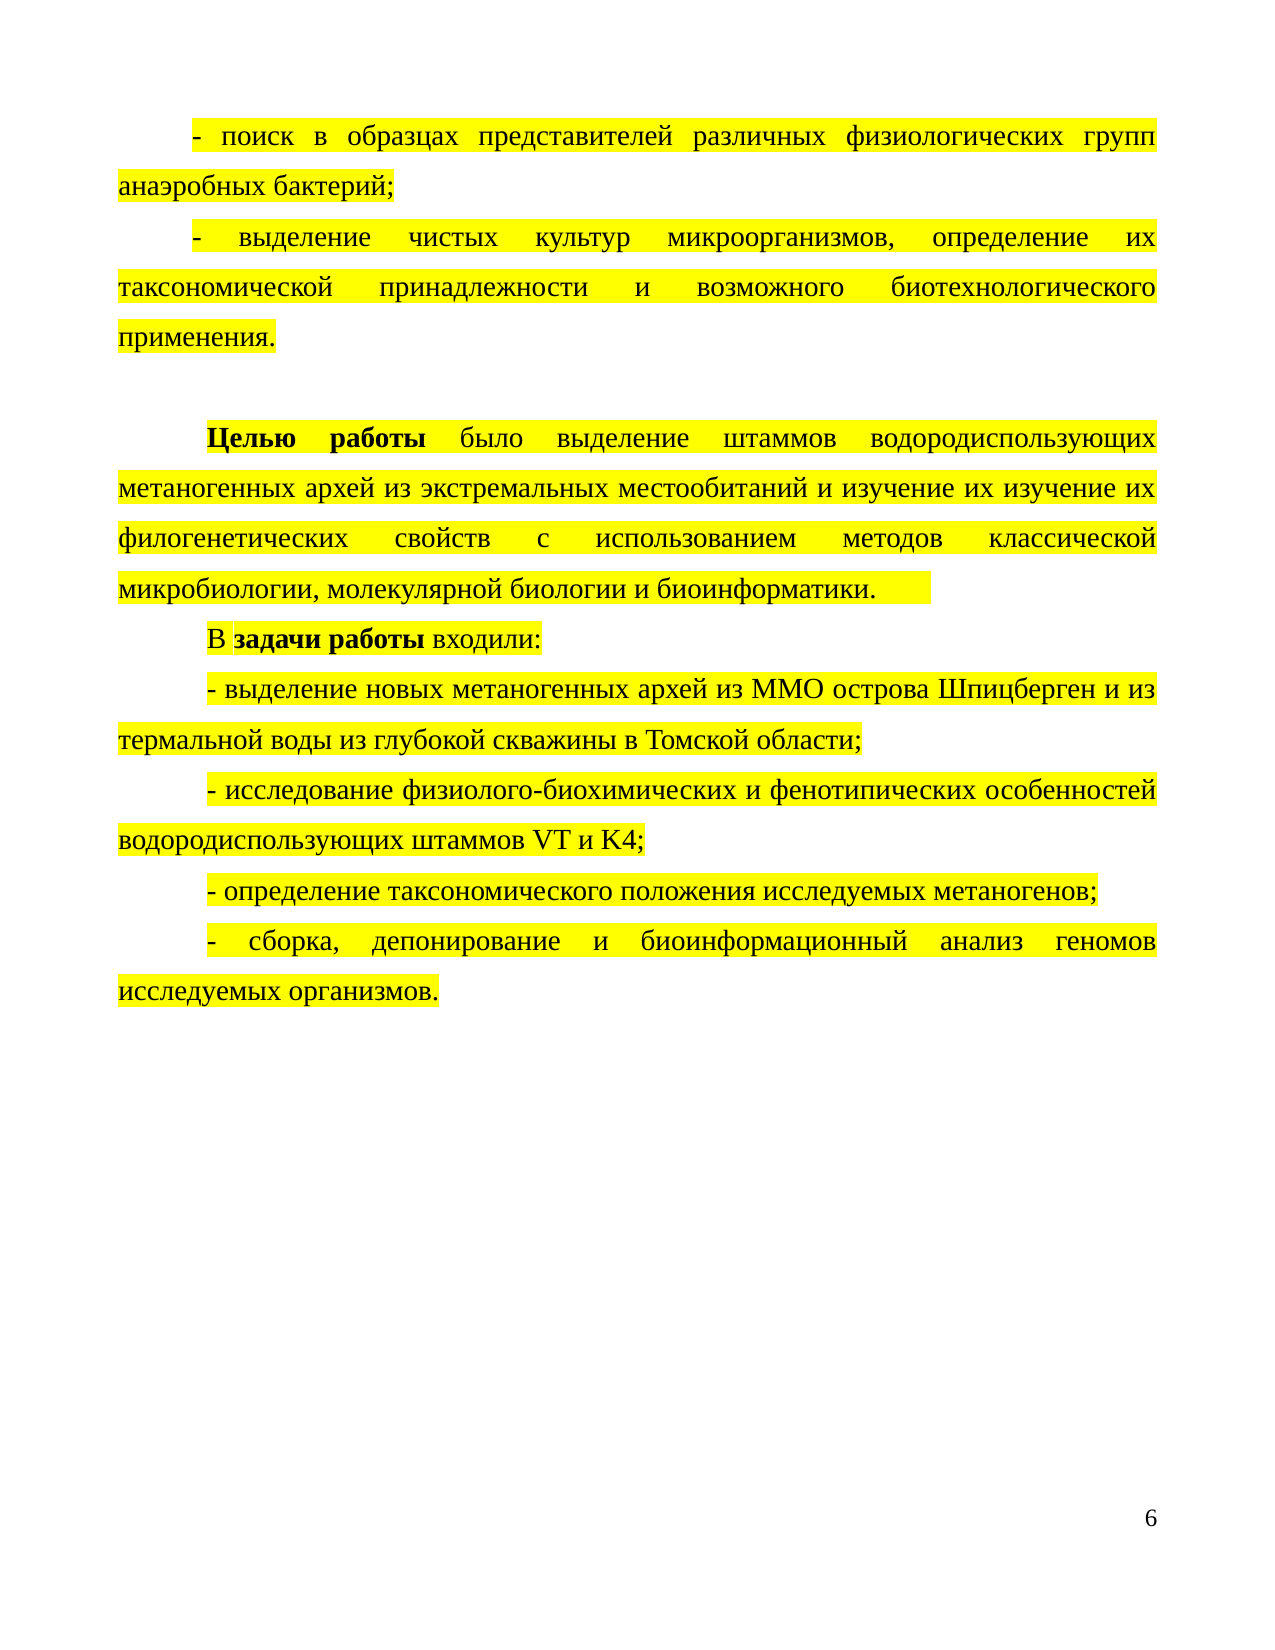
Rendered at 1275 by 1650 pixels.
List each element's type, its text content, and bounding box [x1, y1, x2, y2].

text - поиск в образцах представителей различных физиологических групп анаэробных бактерий; [118, 118, 1157, 202]
text Целью работы было выделение штаммов водородиспользующих метаногенных архей из экстремальных местообитаний и изучение их изучение их филогенетических свойств с использованием методов классической микробиологии, молекулярной биологии и биоинформатики. [118, 420, 1157, 604]
text - выделение чистых культур микроорганизмов, определение их таксономической принадлежности и возможного биотехнологического применения. [118, 219, 1157, 353]
text - исследование физиолого-биохимических и фенотипических особенностей водородиспользующих штаммов VT и K4; [118, 772, 1157, 856]
text - сборка, депонирование и биоинформационный анализ геномов исследуемых организмов. [118, 923, 1157, 1007]
text В задачи работы входили: [118, 621, 1228, 655]
text - выделение новых метаногенных архей из ММО острова Шпицберген и из термальной воды из глубокой скважины в Томской области; [118, 672, 1157, 755]
text - определение таксономического положения исследуемых метаногенов; [118, 873, 1157, 906]
